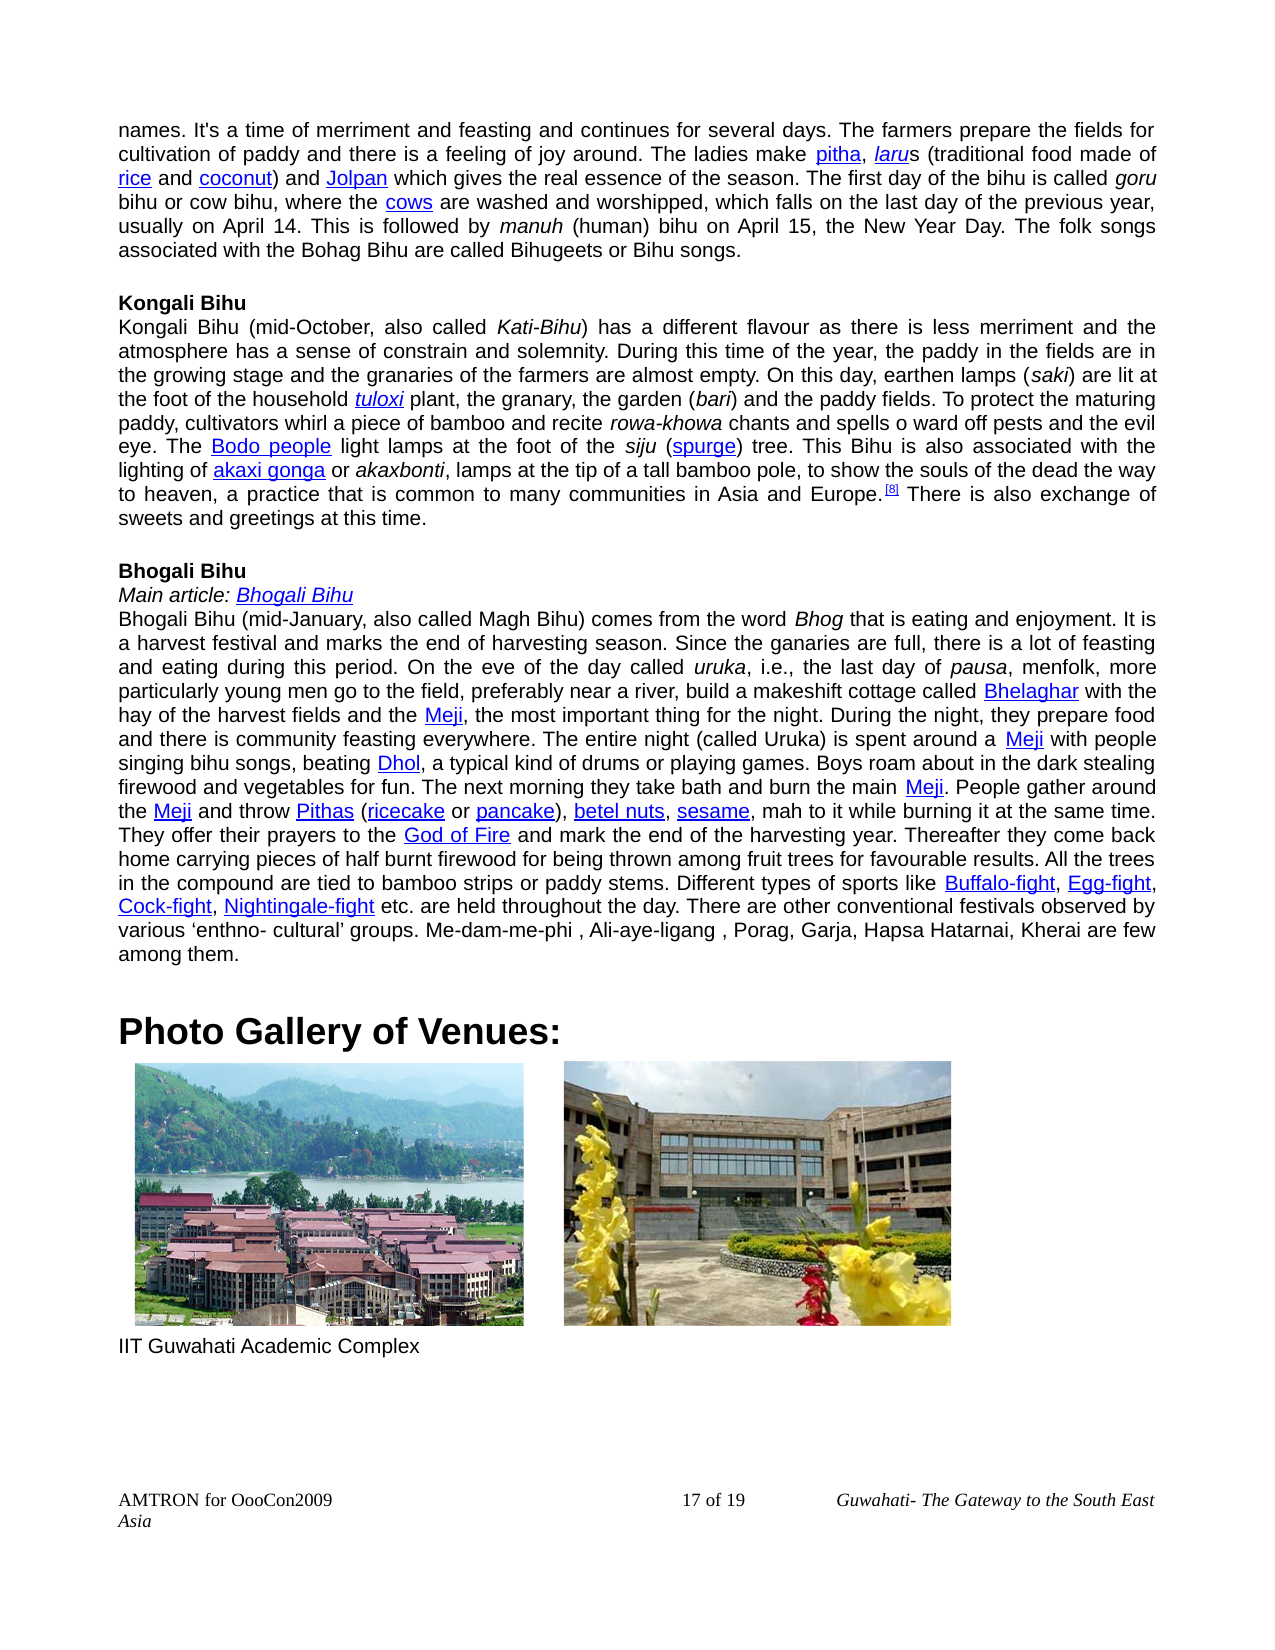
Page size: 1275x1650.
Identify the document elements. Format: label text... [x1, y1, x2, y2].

text Kongali Bihu (mid-October, also called Kati-Bihu) has a different flavour as there is less merriment and the atmosphere has a sense of constrain and solemnity. During this time of the year, the paddy in the fields are in the growing stage and the granaries of the farmers are almost empty. On this day, earthen lamps (saki) are lit at the foot of the household tuloxi plant, the granary, the garden (bari) and the paddy fields. To protect the maturing paddy, cultivators whirl a piece of bamboo and recite rowa-khowa chants and spells o ward off pests and the evil eye. The Bodo people light lamps at the foot of the siju (spurge) tree. This Bihu is also associated with the lighting of akaxi gonga or akaxbonti, lamps at the tip of a tall bamboo pole, to show the souls of the dead the way to heaven, a practice that is common to many communities in Asia and Europe.[8] There is also exchange of sweets and greetings at this time. [118, 314, 1157, 530]
text Bhogali Bihu [118, 559, 1157, 583]
picture [134, 1063, 524, 1326]
text names. It's a time of merriment and feasting and continues for several days. The farmers prepare the fields for cultivation of paddy and there is a feeling of joy around. The ladies make pitha, larus (traditional food made of rice and coconut) and Jolpan which gives the real essence of the season. The first day of the bihu is called goru bihu or cow bihu, where the cows are washed and worshipped, which falls on the last day of the previous year, usually on April 14. This is followed by manuh (human) bihu on April 15, the New Year Day. The folk songs associated with the Bohag Bihu are called Bihugeets or Bihu songs. [118, 118, 1157, 262]
text IIT Guwahati Academic Complex [118, 1334, 1157, 1358]
picture [563, 1061, 952, 1326]
text Main article: Bhogali Bihu [118, 583, 1157, 607]
text Bhogali Bihu (mid-January, also called Magh Bihu) comes from the word Bhog that is eating and enjoyment. It is a harvest festival and marks the end of harvesting season. Since the ganaries are full, there is a lot of feasting and eating during this period. On the eve of the day called uruka, i.e., the last day of pausa, menfolk, more particularly young men go to the field, preferably near a river, build a makeshift cottage called Bhelaghar with the hay of the harvest fields and the Meji, the most important thing for the night. During the night, they prepare food and there is community feasting everywhere. The entire night (called Uruka) is spent around a Meji with people singing bihu songs, beating Dhol, a typical kind of drums or playing games. Boys roam about in the dark stealing firewood and vegetables for fun. The next morning they take bath and burn the main Meji. People gather around the Meji and throw Pithas (ricecake or pancake), betel nuts, sesame, mah to it while burning it at the same time. They offer their prayers to the God of Fire and mark the end of the harvesting year. Thereafter they come back home carrying pieces of half burnt firewood for being thrown among fruit trees for favourable results. All the trees in the compound are tied to bamboo strips or paddy stems. Different types of sports like Buffalo-fight, Egg-fight, Cock-fight, Nightingale-fight etc. are held throughout the day. There are other conventional festivals observed by various ‘enthno- cultural’ groups. Me-dam-me-phi , Ali-aye-ligang , Porag, Garja, Hapsa Hatarnai, Kherai are few among them. [118, 607, 1157, 966]
text Photo Gallery of Venues: [118, 1009, 1157, 1052]
text Kongali Bihu [118, 291, 1157, 314]
